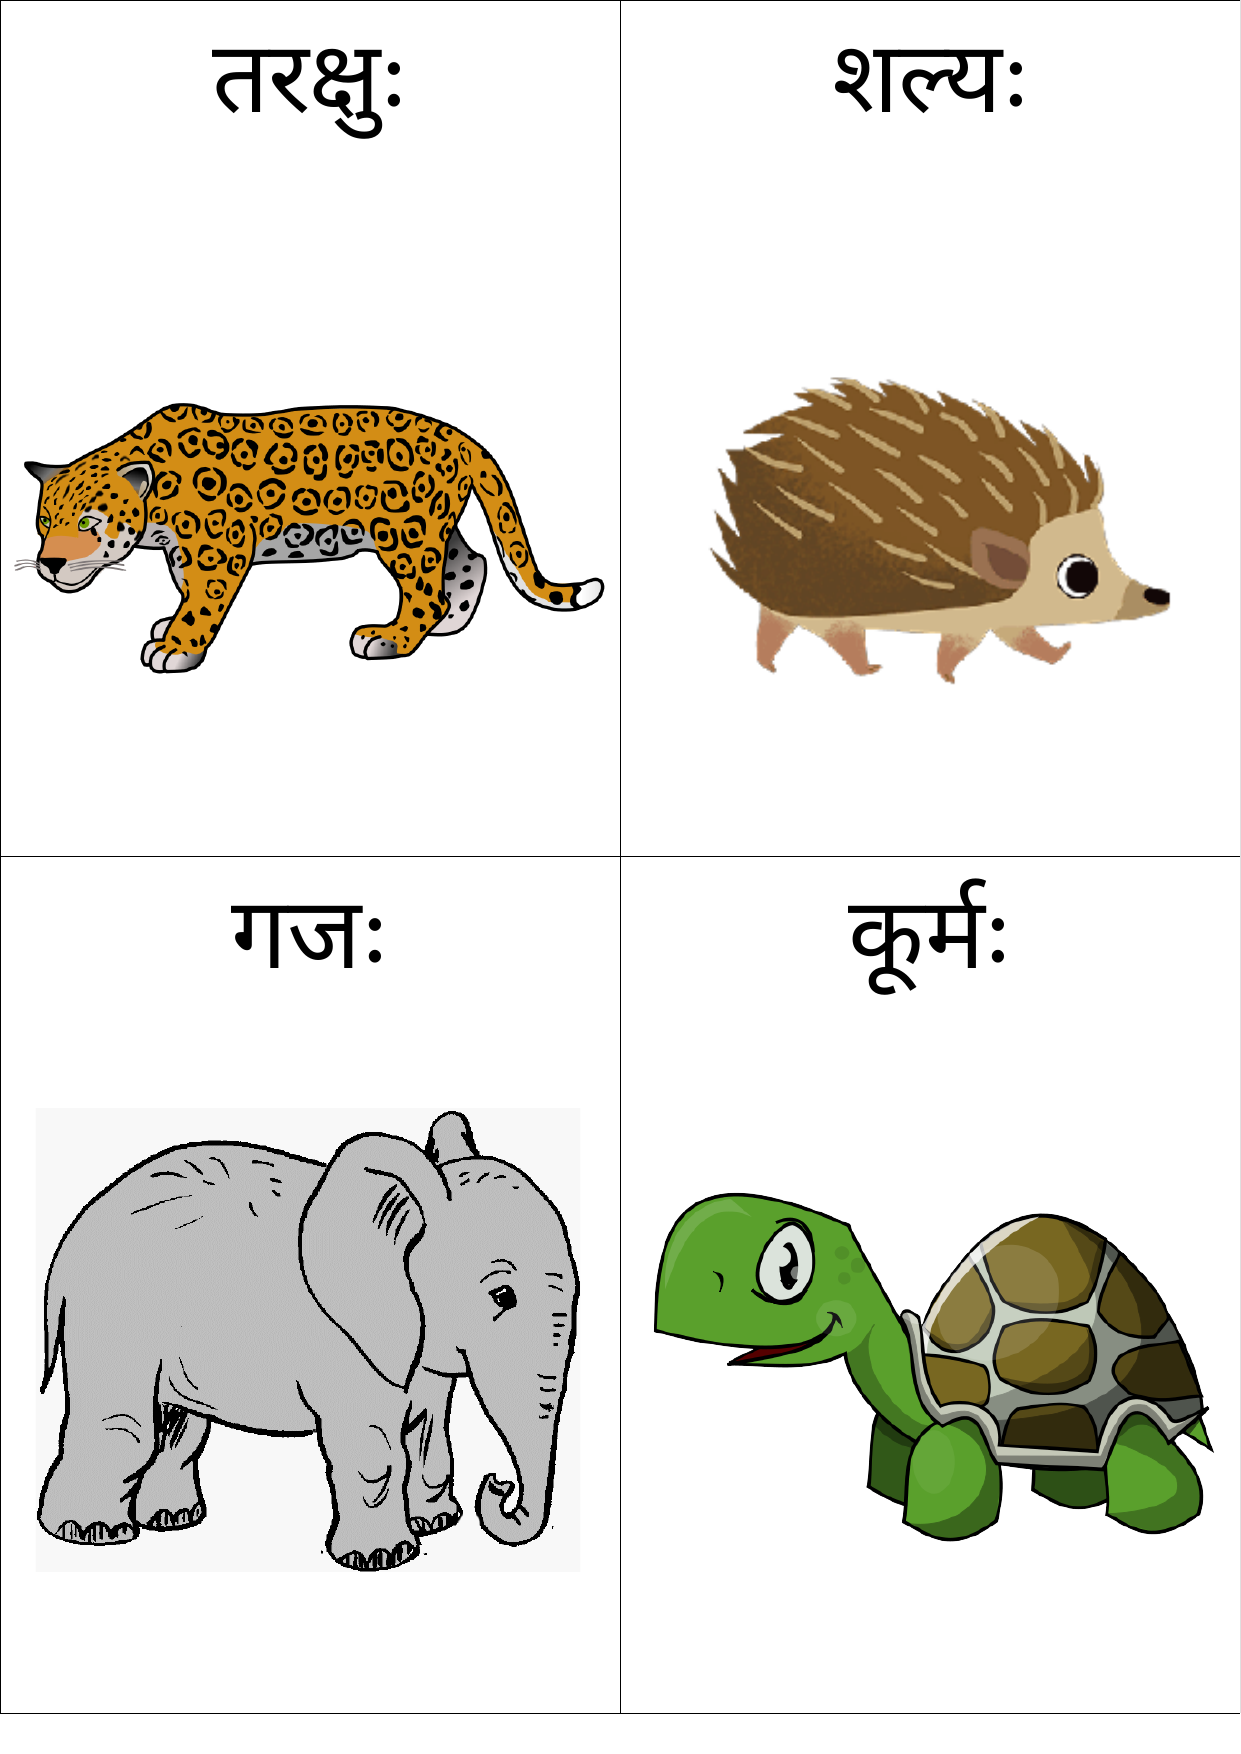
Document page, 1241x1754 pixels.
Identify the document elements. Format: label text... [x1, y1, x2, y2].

table_cell गजः [1, 857, 620, 1712]
picture [678, 248, 1207, 727]
table_cell कूर्मः [621, 857, 1240, 1712]
picture [645, 1120, 1226, 1557]
picture [5, 378, 615, 695]
table_cell शल्यः [621, 1, 1240, 856]
table_cell तरक्षुः [1, 1, 620, 856]
picture [35, 1108, 581, 1572]
